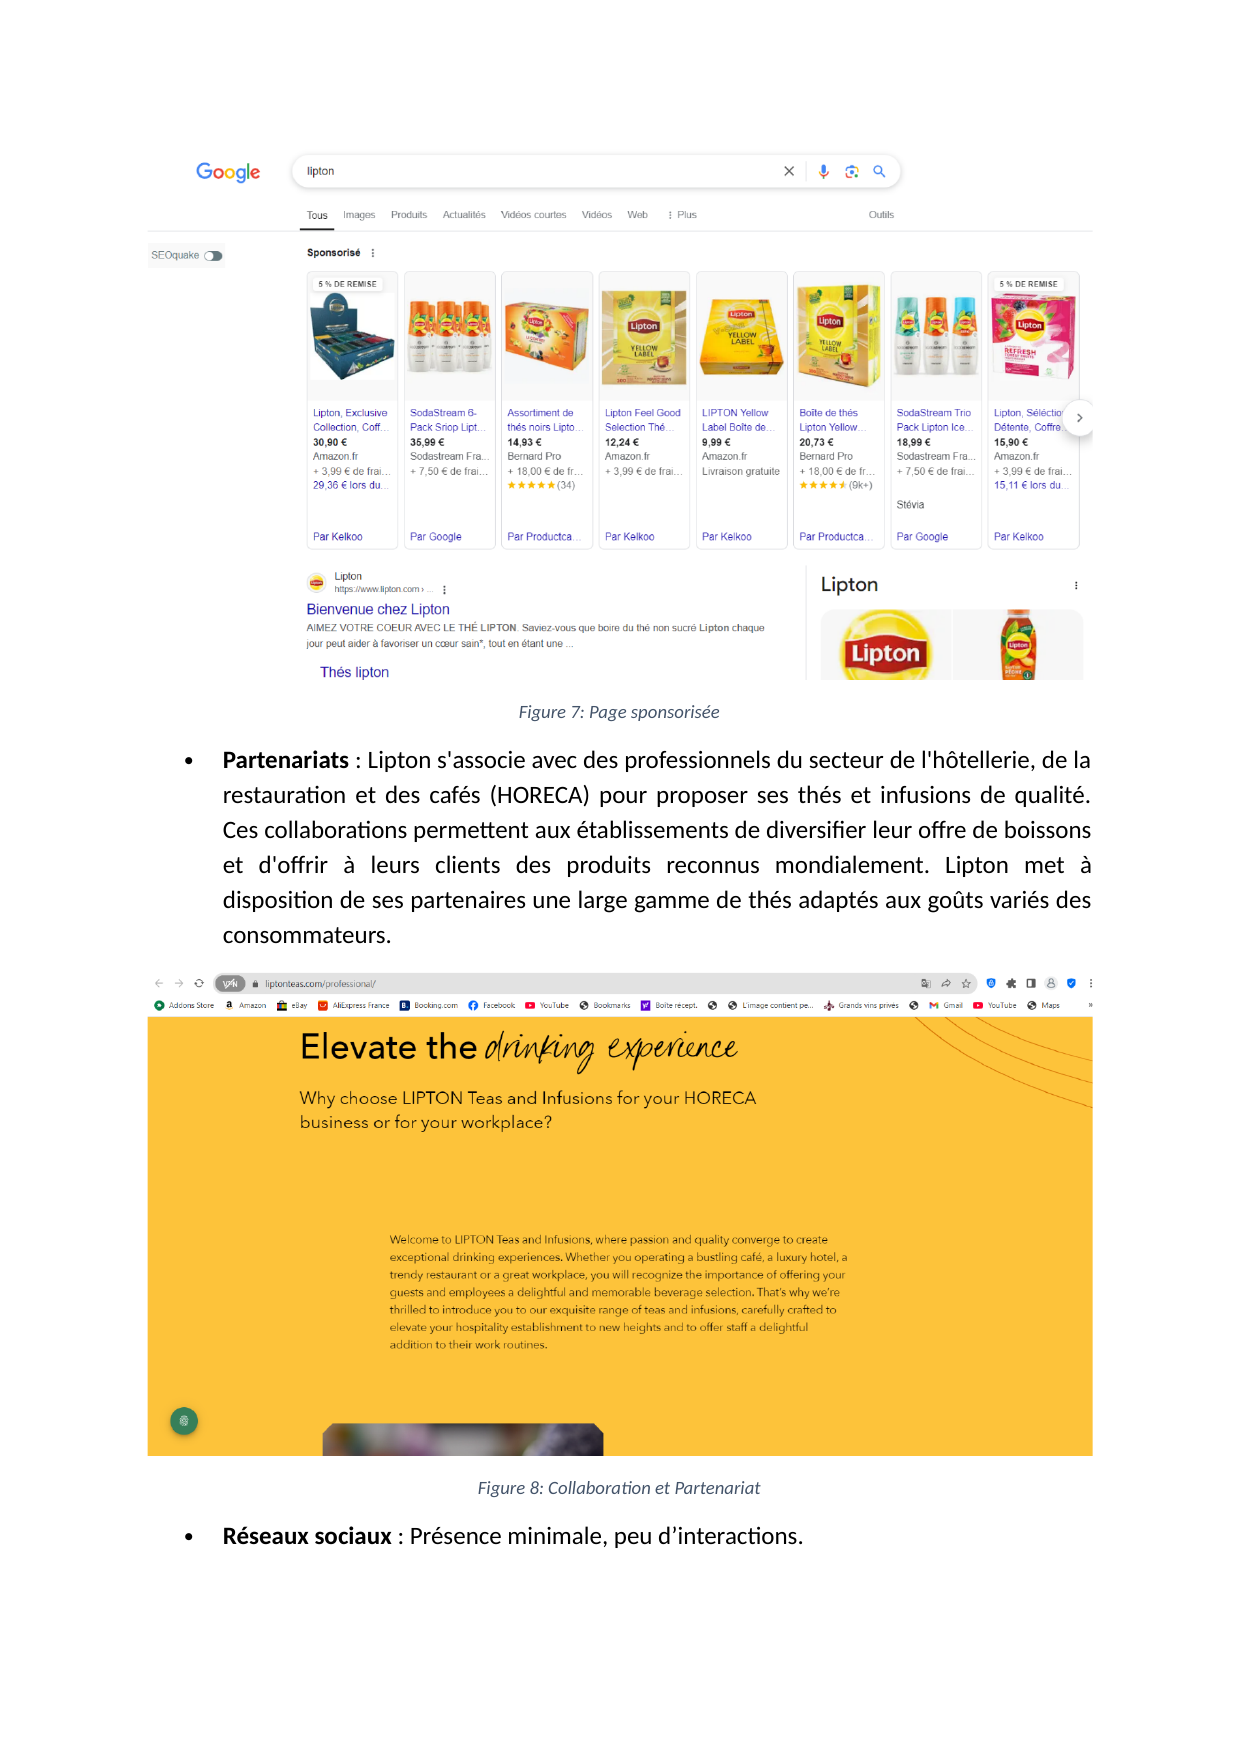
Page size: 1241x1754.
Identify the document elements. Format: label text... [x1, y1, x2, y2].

list Réseaux sociaux : Présence minimale, peu d’interactions. [185, 1520, 1093, 1551]
list Partenariats : Lipton s'associe avec des professionnels du secteur de l'hôtellerie, de la restauration et des cafés (HORECA) pour proposer ses thés et infusions de qualité. Ces collaborations permettent aux établissements de diversifier leur offre de boissons et d'offrir à leurs clients des produits reconnus mondialement. Lipton met à disposition de ses partenaires une large gamme de thés adaptés aux goûts variés des consommateurs. [185, 744, 1093, 950]
text Figure 7: Page sponsorisée [148, 701, 1093, 723]
text Figure 8: Collaboration et Partenariat [148, 1476, 1093, 1499]
